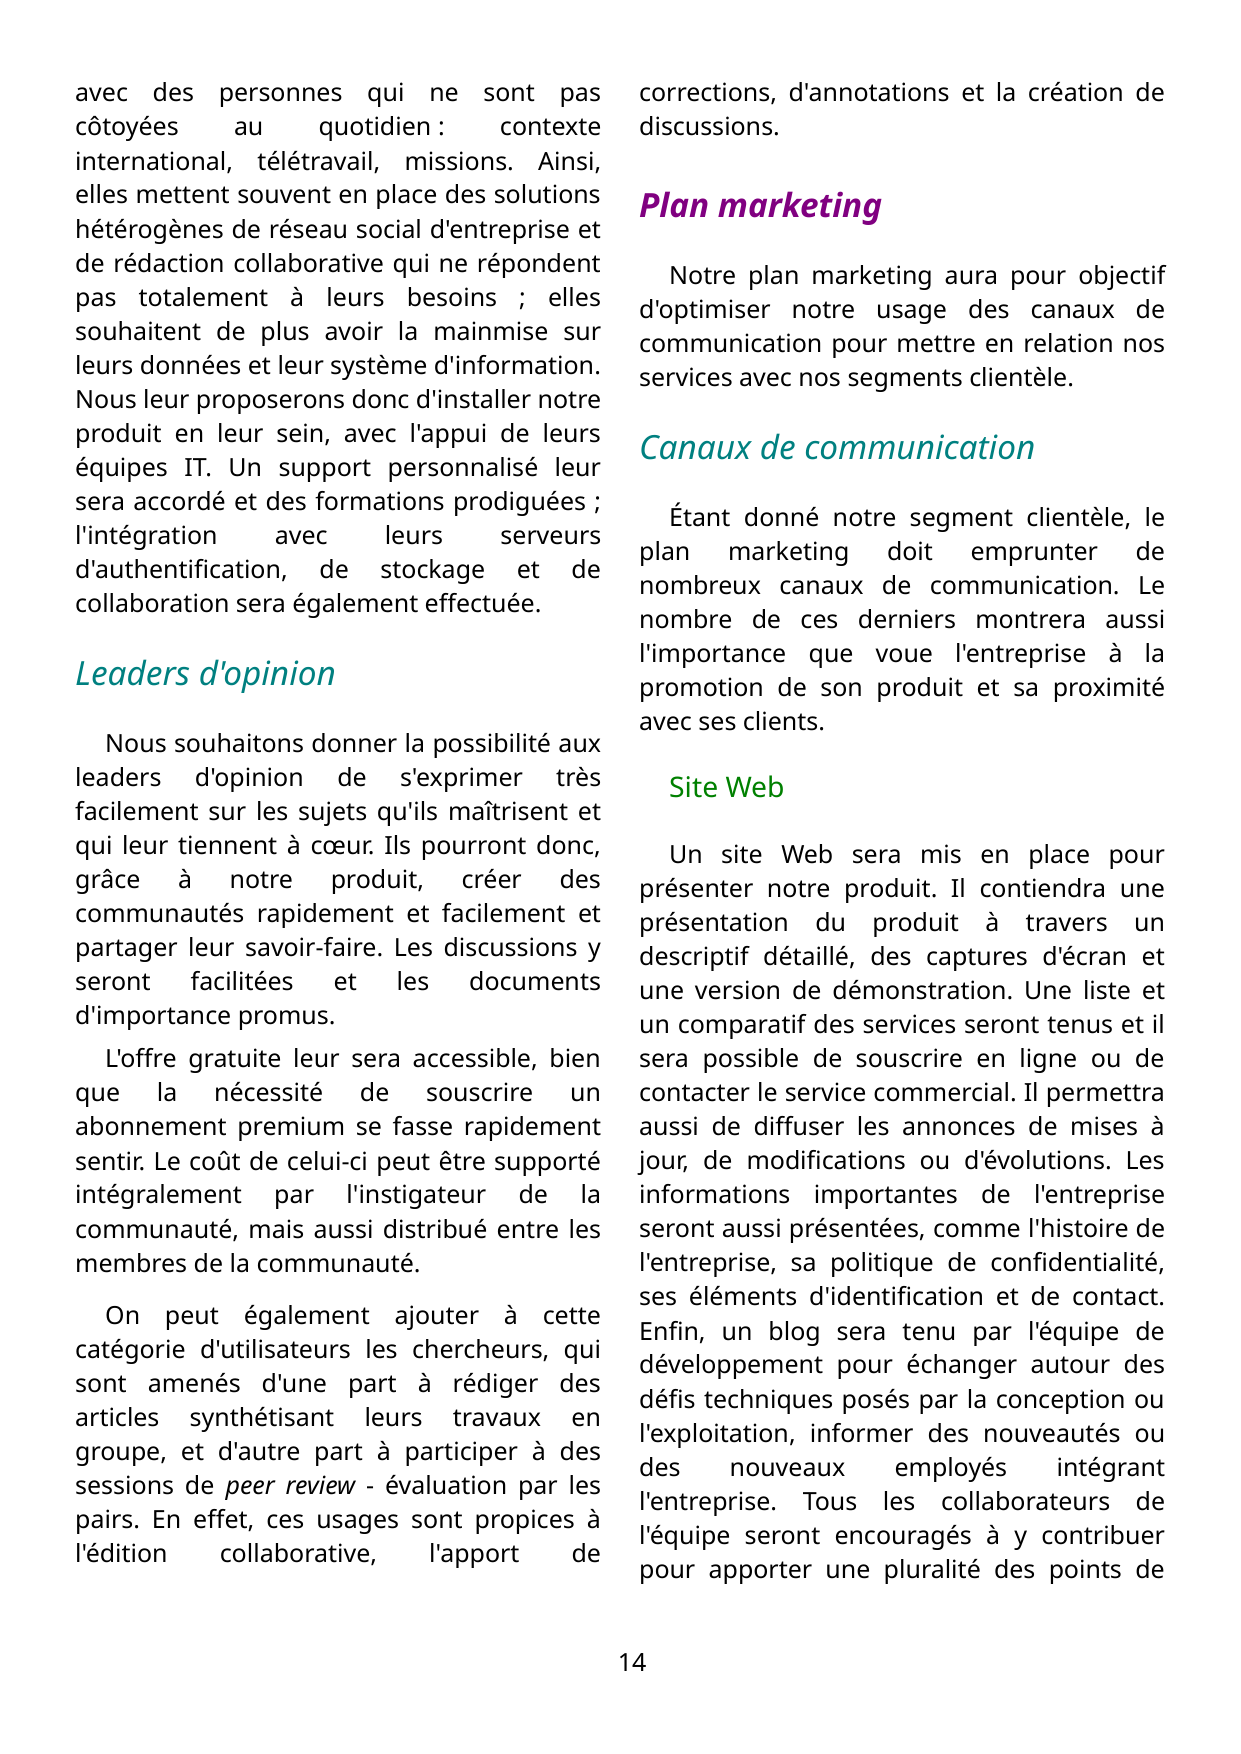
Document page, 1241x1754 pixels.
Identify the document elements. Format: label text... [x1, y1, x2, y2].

text Notre plan marketing aura pour objectif d'optimiser notre usage des canaux de communication pour mettre en relation nos services avec nos segments clientèle. [639, 257, 1166, 394]
subtitle Plan marketing [639, 182, 1166, 227]
subtitle Site Web [639, 768, 1166, 806]
text On peut également ajouter à cette catégorie d'utilisateurs les chercheurs, qui sont amenés d'une part à rédiger des articles synthétisant leurs travaux en groupe, et d'autre part à participer à des sessions de peer review - évaluation par les pairs. En effet, ces usages sont propices à l'édition collaborative, l'apport de [75, 1297, 601, 1570]
text Nous souhaitons donner la possibilité aux leaders d'opinion de s'exprimer très facilement sur les sujets qu'ils maîtrisent et qui leur tiennent à cœur. Ils pourront donc, grâce à notre produit, créer des communautés rapidement et facilement et partager leur savoir-faire. Les discussions y seront facilitées et les documents d'importance promus. [75, 725, 601, 1032]
text corrections, d'annotations et la création de discussions. [639, 75, 1166, 143]
subtitle Leaders d'opinion [75, 650, 601, 695]
text avec des personnes qui ne sont pas côtoyées au quotidien : contexte international, télétravail, missions. Ainsi, elles mettent souvent en place des solutions hétérogènes de réseau social d'entreprise et de rédaction collaborative qui ne répondent pas totalement à leurs besoins ; elles souhaitent de plus avoir la mainmise sur leurs données et leur système d'information. Nous leur proposerons donc d'installer notre produit en leur sein, avec l'appui de leurs équipes IT. Un support personnalisé leur sera accordé et des formations prodiguées ; l'intégration avec leurs serveurs d'authentification, de stockage et de collaboration sera également effectuée. [75, 75, 601, 620]
subtitle Canaux de communication [639, 424, 1166, 469]
text Étant donné notre segment clientèle, le plan marketing doit emprunter de nombreux canaux de communication. Le nombre de ces derniers montrera aussi l'importance que voue l'entreprise à la promotion de son produit et sa proximité avec ses clients. [639, 499, 1166, 738]
text Un site Web sera mis en place pour présenter notre produit. Il contiendra une présentation du produit à travers un descriptif détaillé, des captures d'écran et une version de démonstration. Une liste et un comparatif des services seront tenus et il sera possible de souscrire en ligne ou de contacter le service commercial. Il permettra aussi de diffuser les annonces de mises à jour, de modifications ou d'évolutions. Les informations importantes de l'entreprise seront aussi présentées, comme l'histoire de l'entreprise, sa politique de confidentialité, ses éléments d'identification et de contact. Enfin, un blog sera tenu par l'équipe de développement pour échanger autour des défis techniques posés par la conception ou l'exploitation, informer des nouveautés ou des nouveaux employés intégrant l'entreprise. Tous les collaborateurs de l'équipe seront encouragés à y contribuer pour apporter une pluralité des points de [639, 836, 1166, 1586]
text L'offre gratuite leur sera accessible, bien que la nécessité de souscrire un abonnement premium se fasse rapidement sentir. Le coût de celui-ci peut être supporté intégralement par l'instigateur de la communauté, mais aussi distribué entre les membres de la communauté. [75, 1041, 601, 1279]
